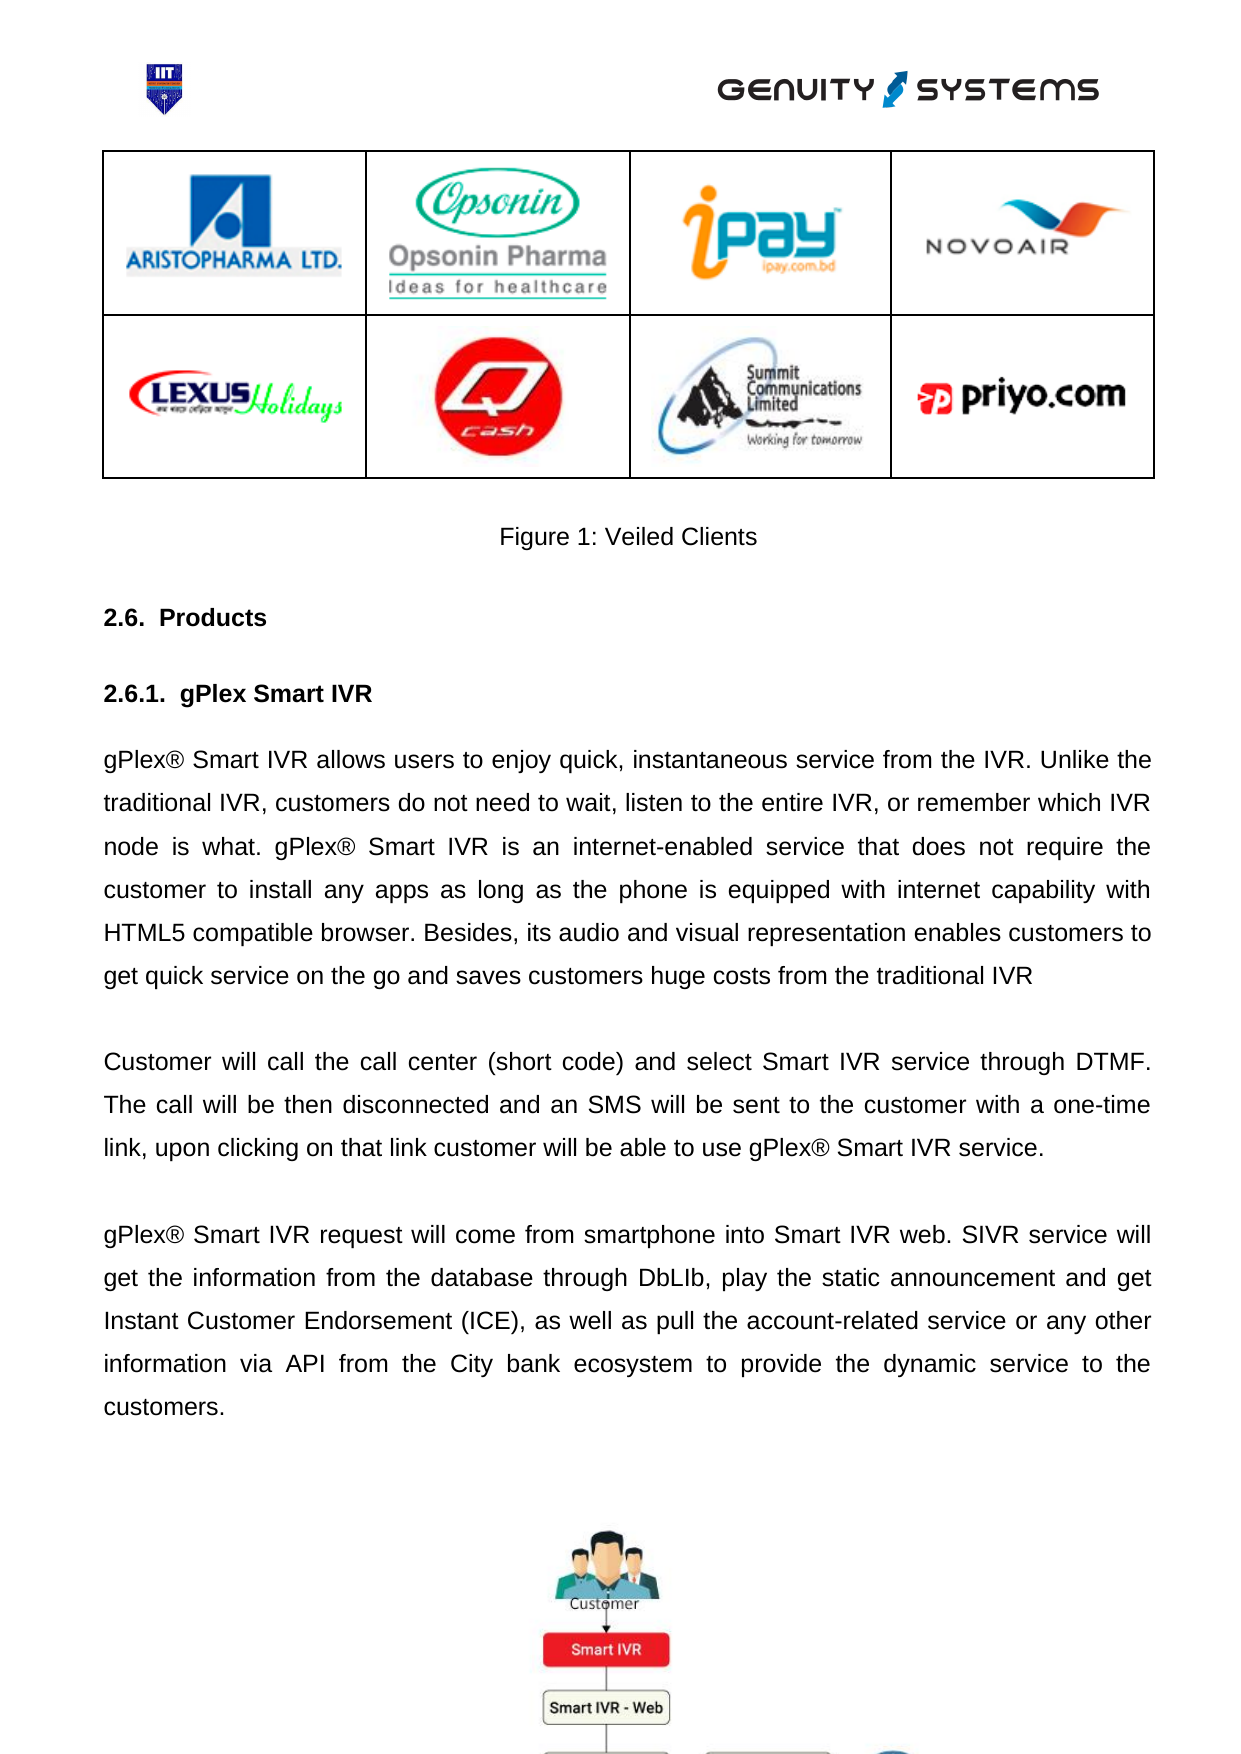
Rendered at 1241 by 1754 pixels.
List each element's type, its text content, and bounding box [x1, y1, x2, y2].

picture [137, 62, 192, 117]
text Customer will call the call center (short code) and select Smart IVR service through DTMF. The call will be then disconnected and an SMS will be sent to the customer with a one-time link, upon clicking on that link customer will be able to use gPlex® Smart IVR service. [103, 1047, 1153, 1162]
table_cell [892, 152, 1153, 313]
picture [388, 162, 608, 304]
picture [388, 326, 608, 467]
table_cell [631, 316, 890, 477]
picture [651, 162, 870, 304]
subtitle 2.6.1. gPlex Smart IVR [103, 679, 1153, 708]
picture [913, 326, 1132, 467]
table_cell [892, 316, 1153, 477]
picture [714, 70, 1101, 108]
text Figure 1: Veiled Clients [103, 522, 1153, 551]
table_cell [104, 152, 365, 313]
picture [125, 326, 344, 467]
subtitle 2.6. Products [103, 603, 1153, 632]
table_cell [367, 316, 629, 477]
picture [913, 162, 1132, 304]
table_cell [104, 316, 365, 477]
text gPlex® Smart IVR allows users to enjoy quick, instantaneous service from the IVR. Unlike the traditional IVR, customers do not need to wait, listen to the entire IVR, or remember which IVR node is what. gPlex® Smart IVR is an internet-enabled service that does not require the customer to install any apps as long as the phone is equipped with internet capability with HTML5 compatible browser. Besides, its audio and visual representation enables customers to get quick service on the go and saves customers huge costs from the traditional IVR [103, 745, 1153, 989]
picture [125, 162, 344, 304]
picture [212, 1514, 1092, 1754]
picture [651, 326, 870, 467]
table_cell [631, 152, 890, 313]
table_cell [367, 152, 629, 313]
text gPlex® Smart IVR request will come from smartphone into Smart IVR web. SIVR service will get the information from the database through DbLIb, play the static announcement and get Instant Customer Endorsement (ICE), as well as pull the account-related service or any other information via API from the City bank ecosystem to provide the dynamic service to the customers. [103, 1219, 1153, 1421]
